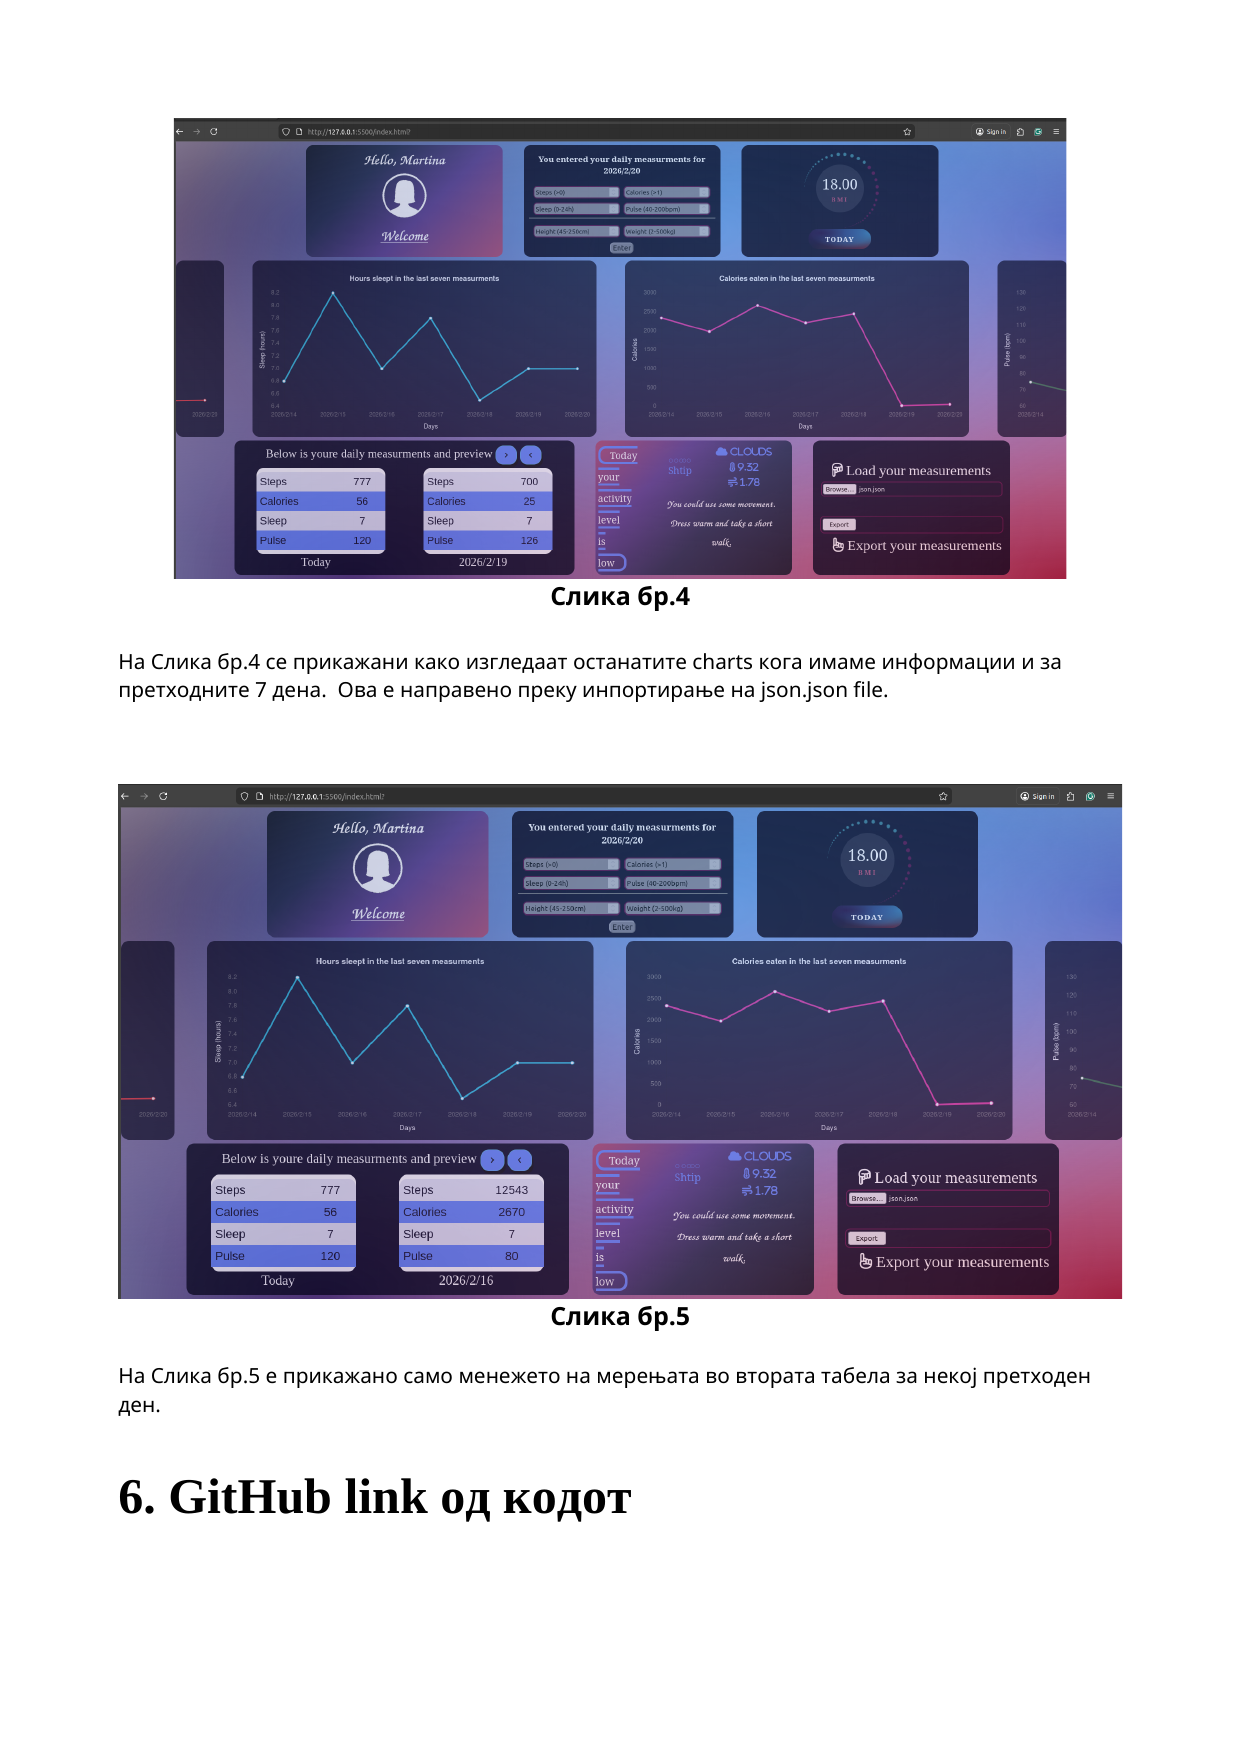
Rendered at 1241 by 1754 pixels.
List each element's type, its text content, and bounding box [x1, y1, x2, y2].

text На Слика бр.4 се прикажани како изгледаат останатите charts кога имаме информации и за претходните 7 дена. Ова е направено преку инпортирање на json.json file. [118, 647, 1122, 704]
subtitle 6. GitHub link од кодот [118, 1467, 1122, 1524]
text На Слика бр.5 е прикажано само менежето на мерењата во втората табела за некој претходен ден. [118, 1361, 1122, 1418]
text Слика бр.5 [118, 1299, 1122, 1333]
picture [118, 784, 1123, 1299]
picture [173, 118, 1067, 579]
text Слика бр.4 [118, 118, 1122, 613]
